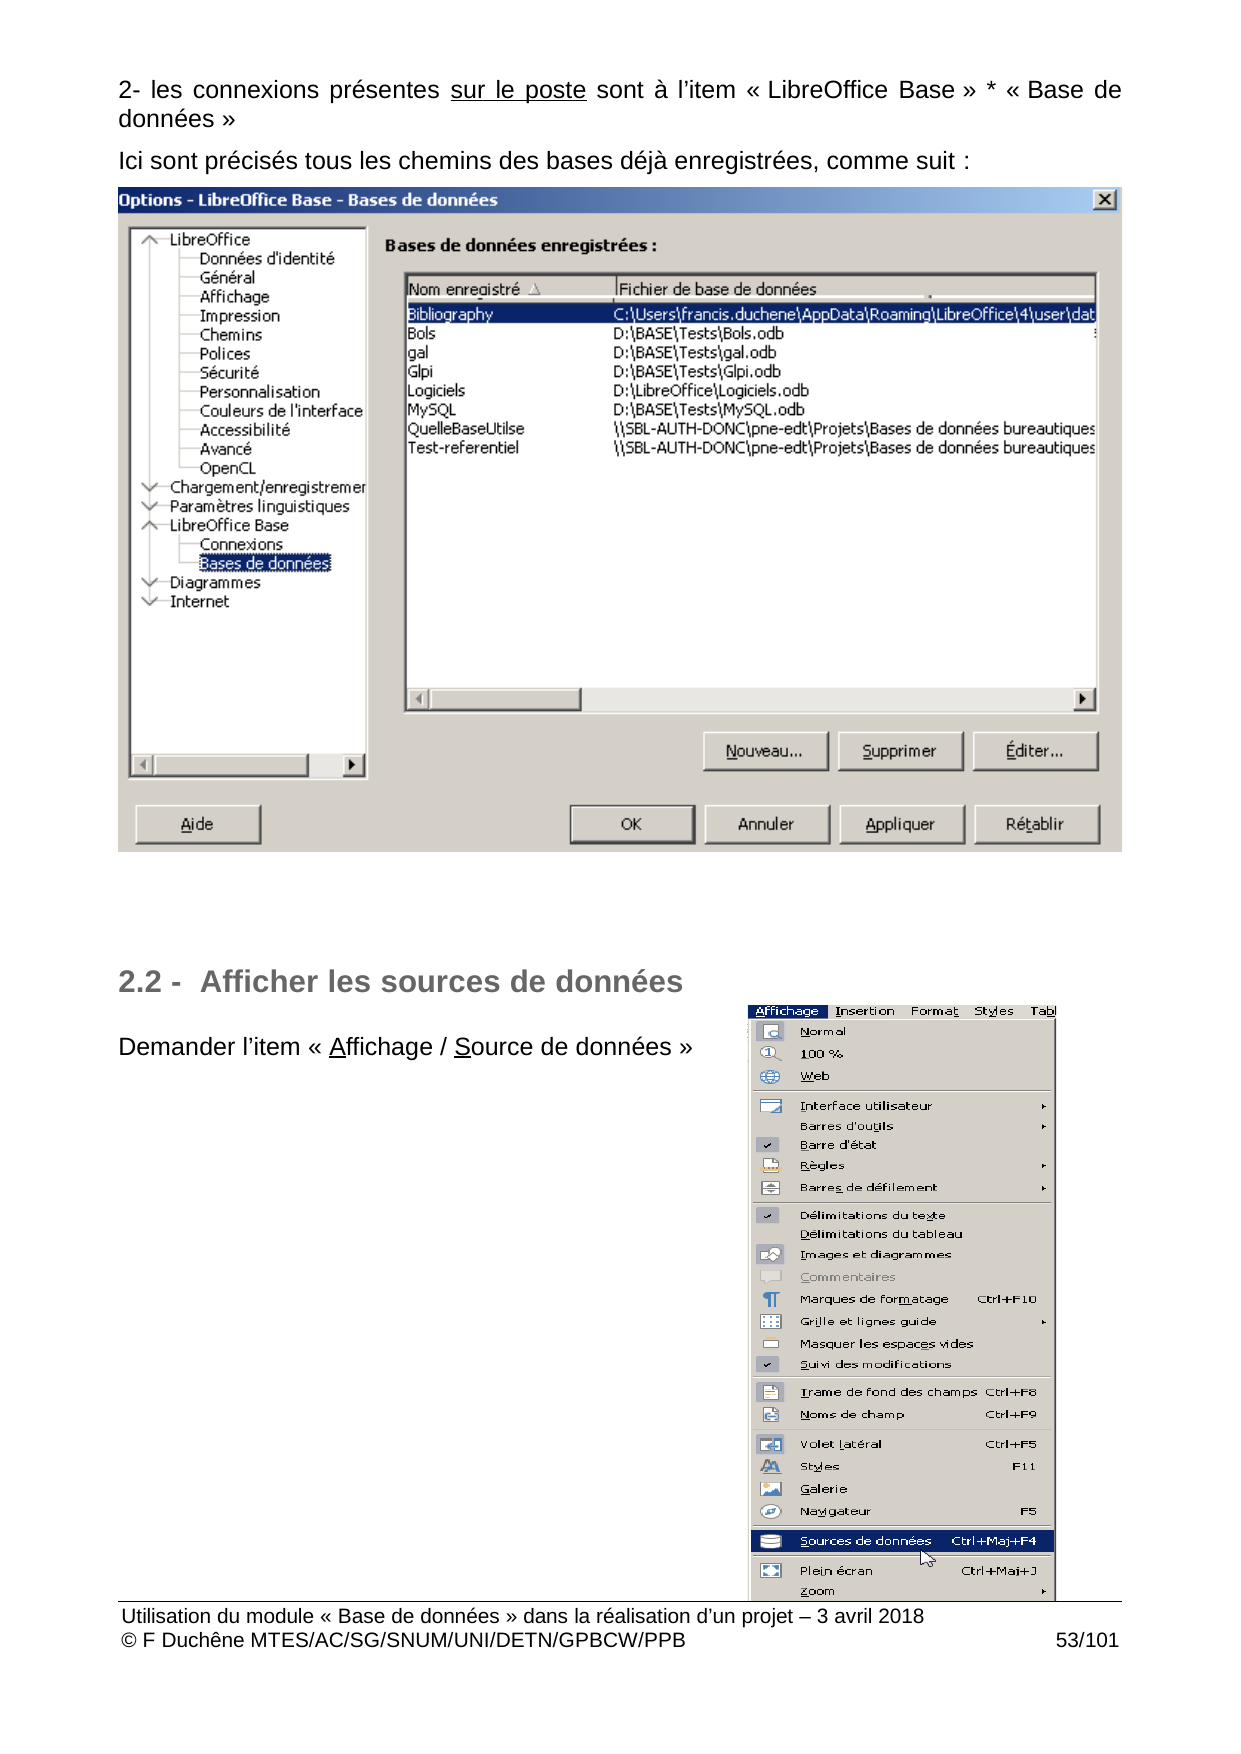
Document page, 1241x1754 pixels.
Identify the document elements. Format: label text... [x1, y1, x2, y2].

text [1057, 1031, 1122, 1061]
text Demander l’item « Affichage / Source de données » [118, 1031, 747, 1061]
text 2- les connexions présentes sur le poste sont à l’item « LibreOffice Base » * « Base de données » [118, 75, 1122, 133]
subtitle Afficher les sources de données [118, 962, 1122, 998]
text Ici sont précisés tous les chemins des bases déjà enregistrées, comme suit : [118, 146, 1122, 175]
